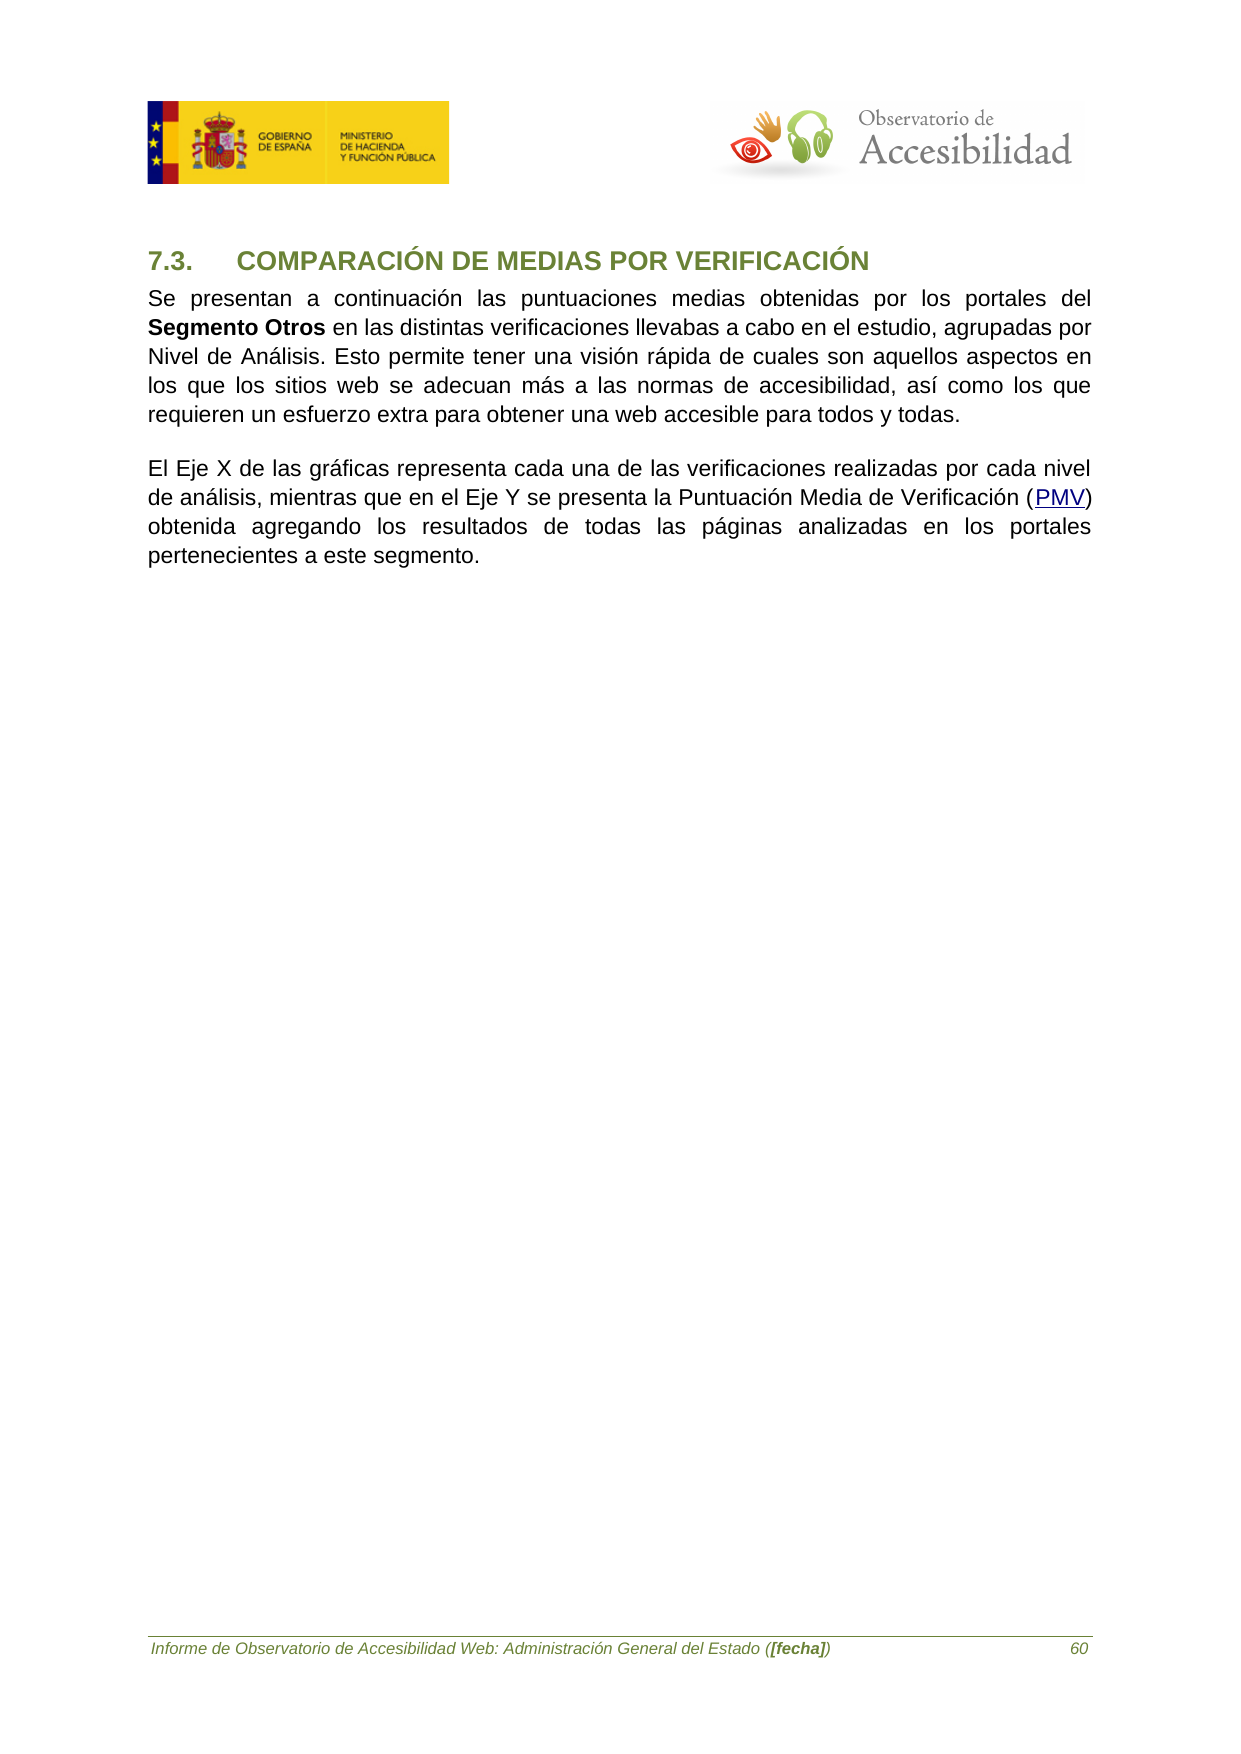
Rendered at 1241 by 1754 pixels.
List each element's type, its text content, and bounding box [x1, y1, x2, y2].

text El Eje X de las gráficas representa cada una de las verificaciones realizadas por cada nivel de análisis, mientras que en el Eje Y se presenta la Puntuación Media de Verificación (PMV) obtenida agregando los resultados de todas las páginas analizadas en los portales pertenecientes a este segmento. [148, 455, 1092, 568]
text Se presentan a continuación las puntuaciones medias obtenidas por los portales del Segmento Otros en las distintas verificaciones llevabas a cabo en el estudio, agrupadas por Nivel de Análisis. Esto permite tener una visión rápida de cuales son aquellos aspectos en los que los sitios web se adecuan más a las normas de accesibilidad, así como los que requieren un esfuerzo extra para obtener una web accesible para todos y todas. [148, 285, 1092, 427]
subtitle Comparación de medias por verificación [148, 245, 1092, 276]
picture [147, 101, 450, 184]
picture [710, 101, 1086, 184]
